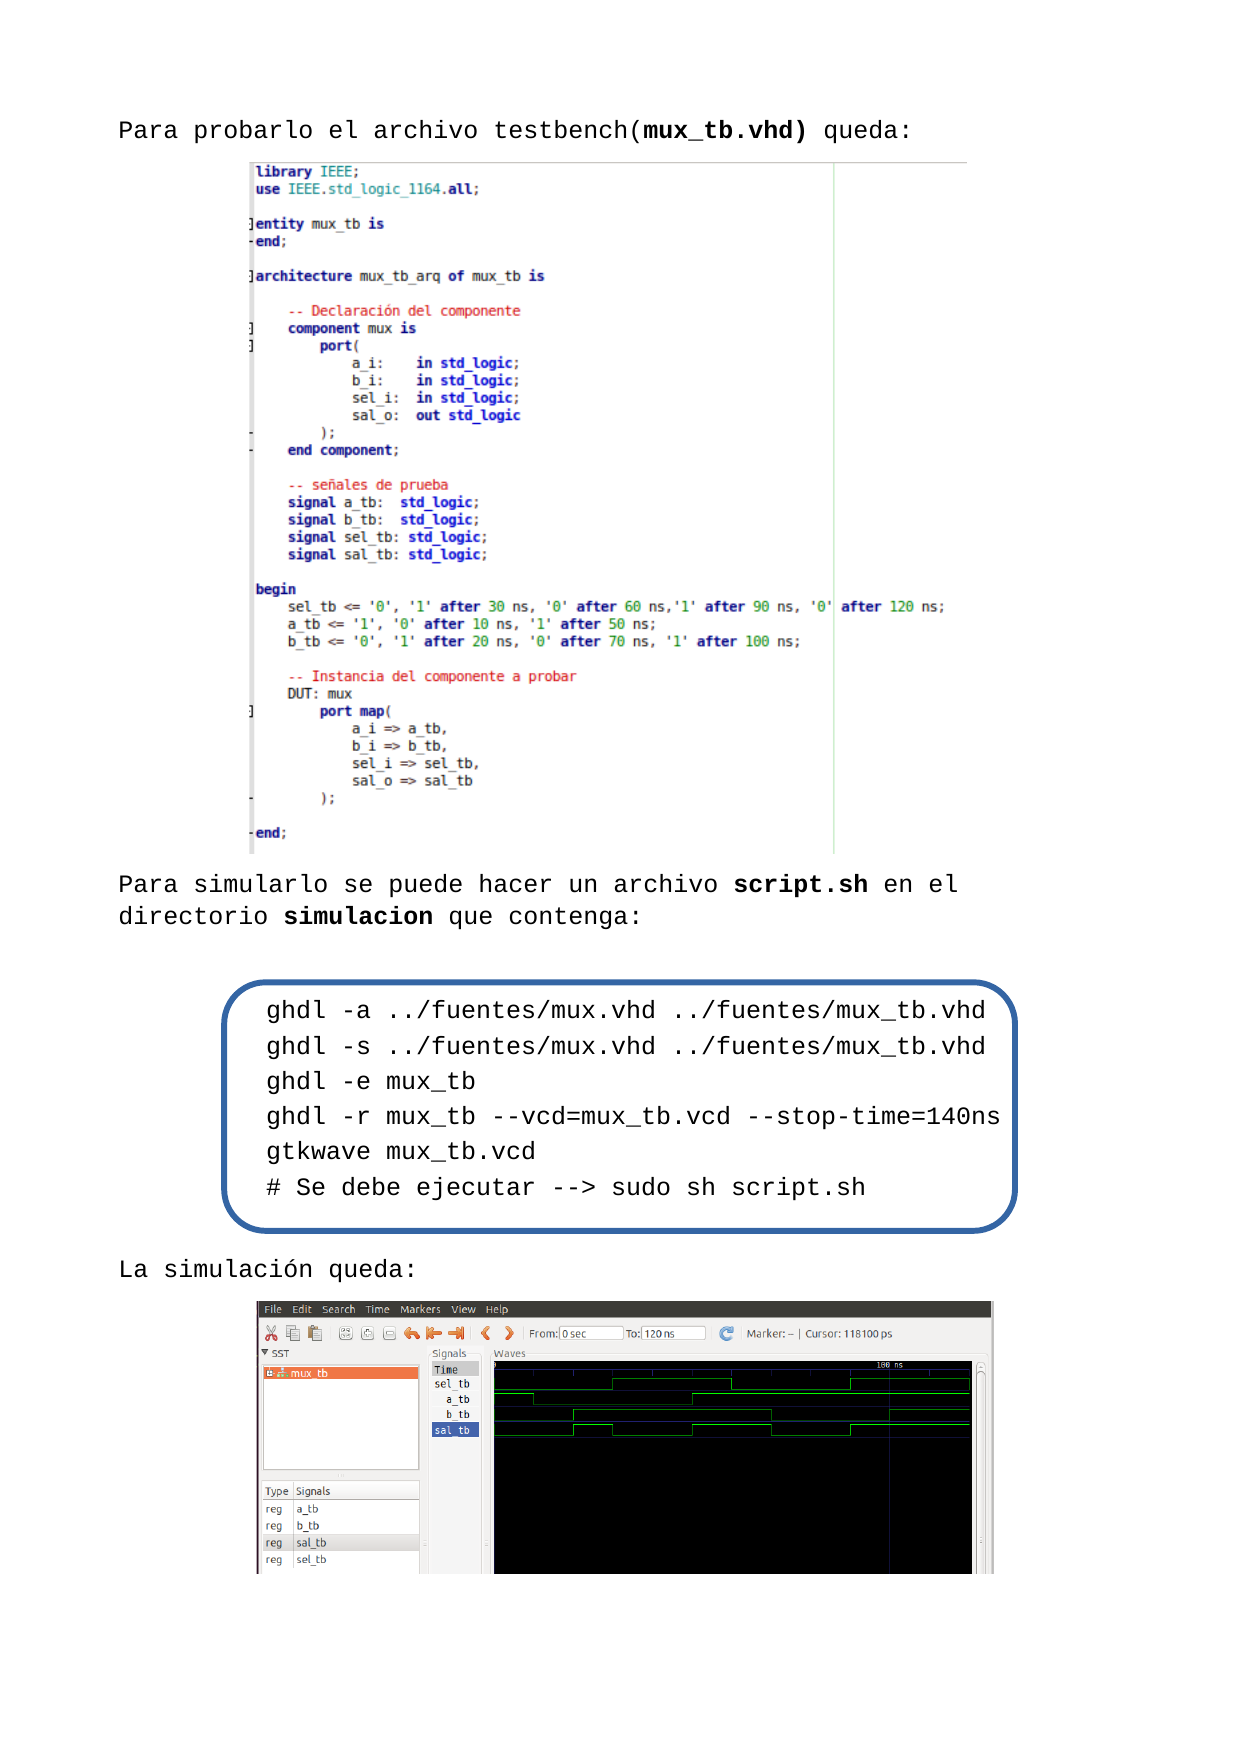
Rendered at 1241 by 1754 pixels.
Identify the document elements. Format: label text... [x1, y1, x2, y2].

text ghdl -r mux_tb --vcd=mux_tb.vcd --stop-time=140ns [266, 1104, 1012, 1132]
text [1018, 1068, 1122, 1097]
text ghdl -a ../fuentes/mux.vhd ../fuentes/mux_tb.vhd [266, 998, 1012, 1026]
picture [249, 162, 967, 854]
picture [256, 1301, 994, 1574]
text [1017, 1174, 1122, 1202]
text ghdl -e mux_tb [266, 1068, 1012, 1097]
text gtkwave mux_tb.vcd [266, 1139, 1012, 1167]
text Para probarlo el archivo testbench(mux_tb.vhd) queda: [118, 118, 1122, 146]
text ghdl -s ../fuentes/mux.vhd ../fuentes/mux_tb.vhd [266, 1033, 1012, 1062]
text Para simularlo se puede hacer un archivo script.sh en el directorio simulacion que contenga: [118, 871, 1122, 932]
text La simulación queda: [118, 1256, 1122, 1285]
text [1018, 1033, 1122, 1062]
text [1011, 998, 1122, 1026]
text [1018, 1139, 1122, 1167]
text [1018, 1104, 1122, 1132]
text # Se debe ejecutar --> sudo sh script.sh [266, 1174, 1012, 1202]
